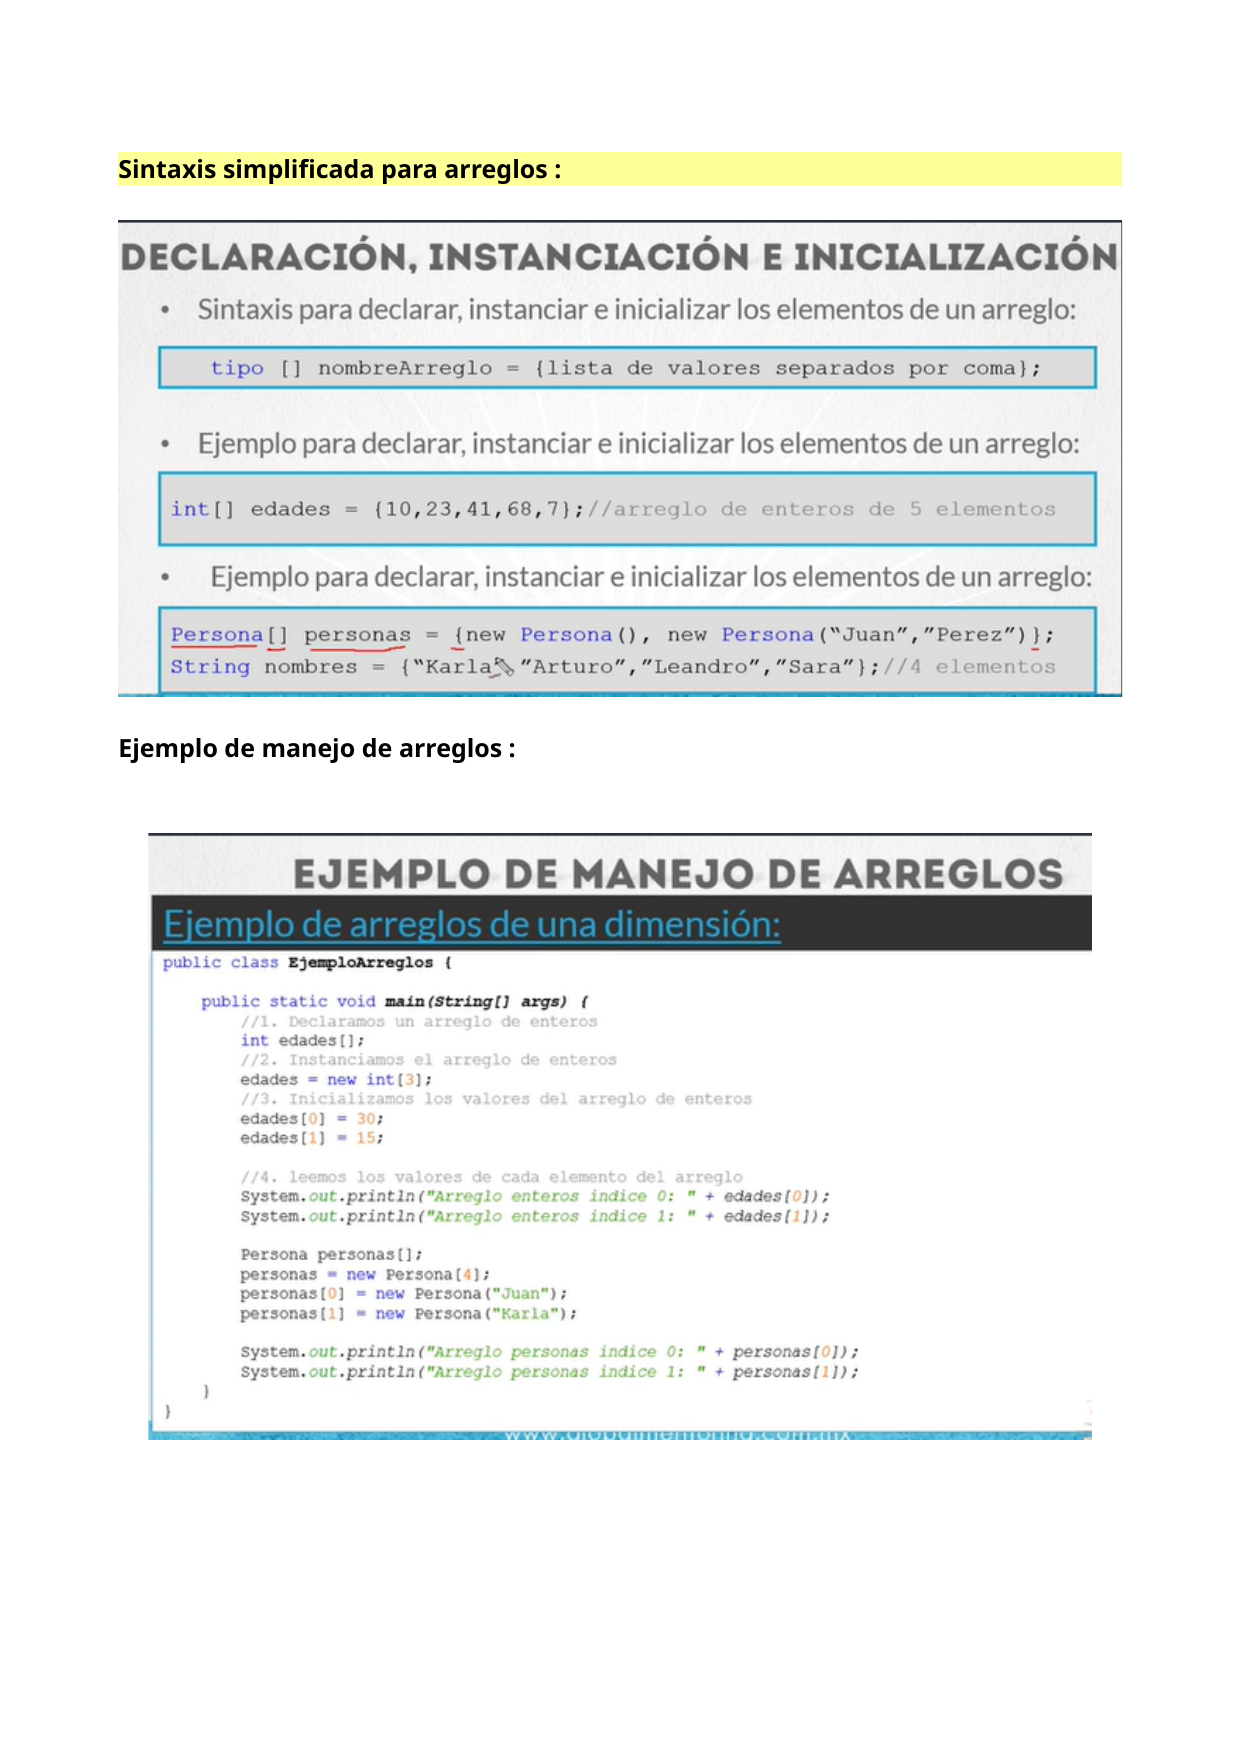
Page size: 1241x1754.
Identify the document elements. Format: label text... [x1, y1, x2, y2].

picture [148, 833, 1092, 1440]
text Ejemplo de manejo de arreglos : [118, 731, 1122, 765]
picture [118, 220, 1123, 697]
text Sintaxis simplificada para arreglos : [118, 152, 1122, 186]
